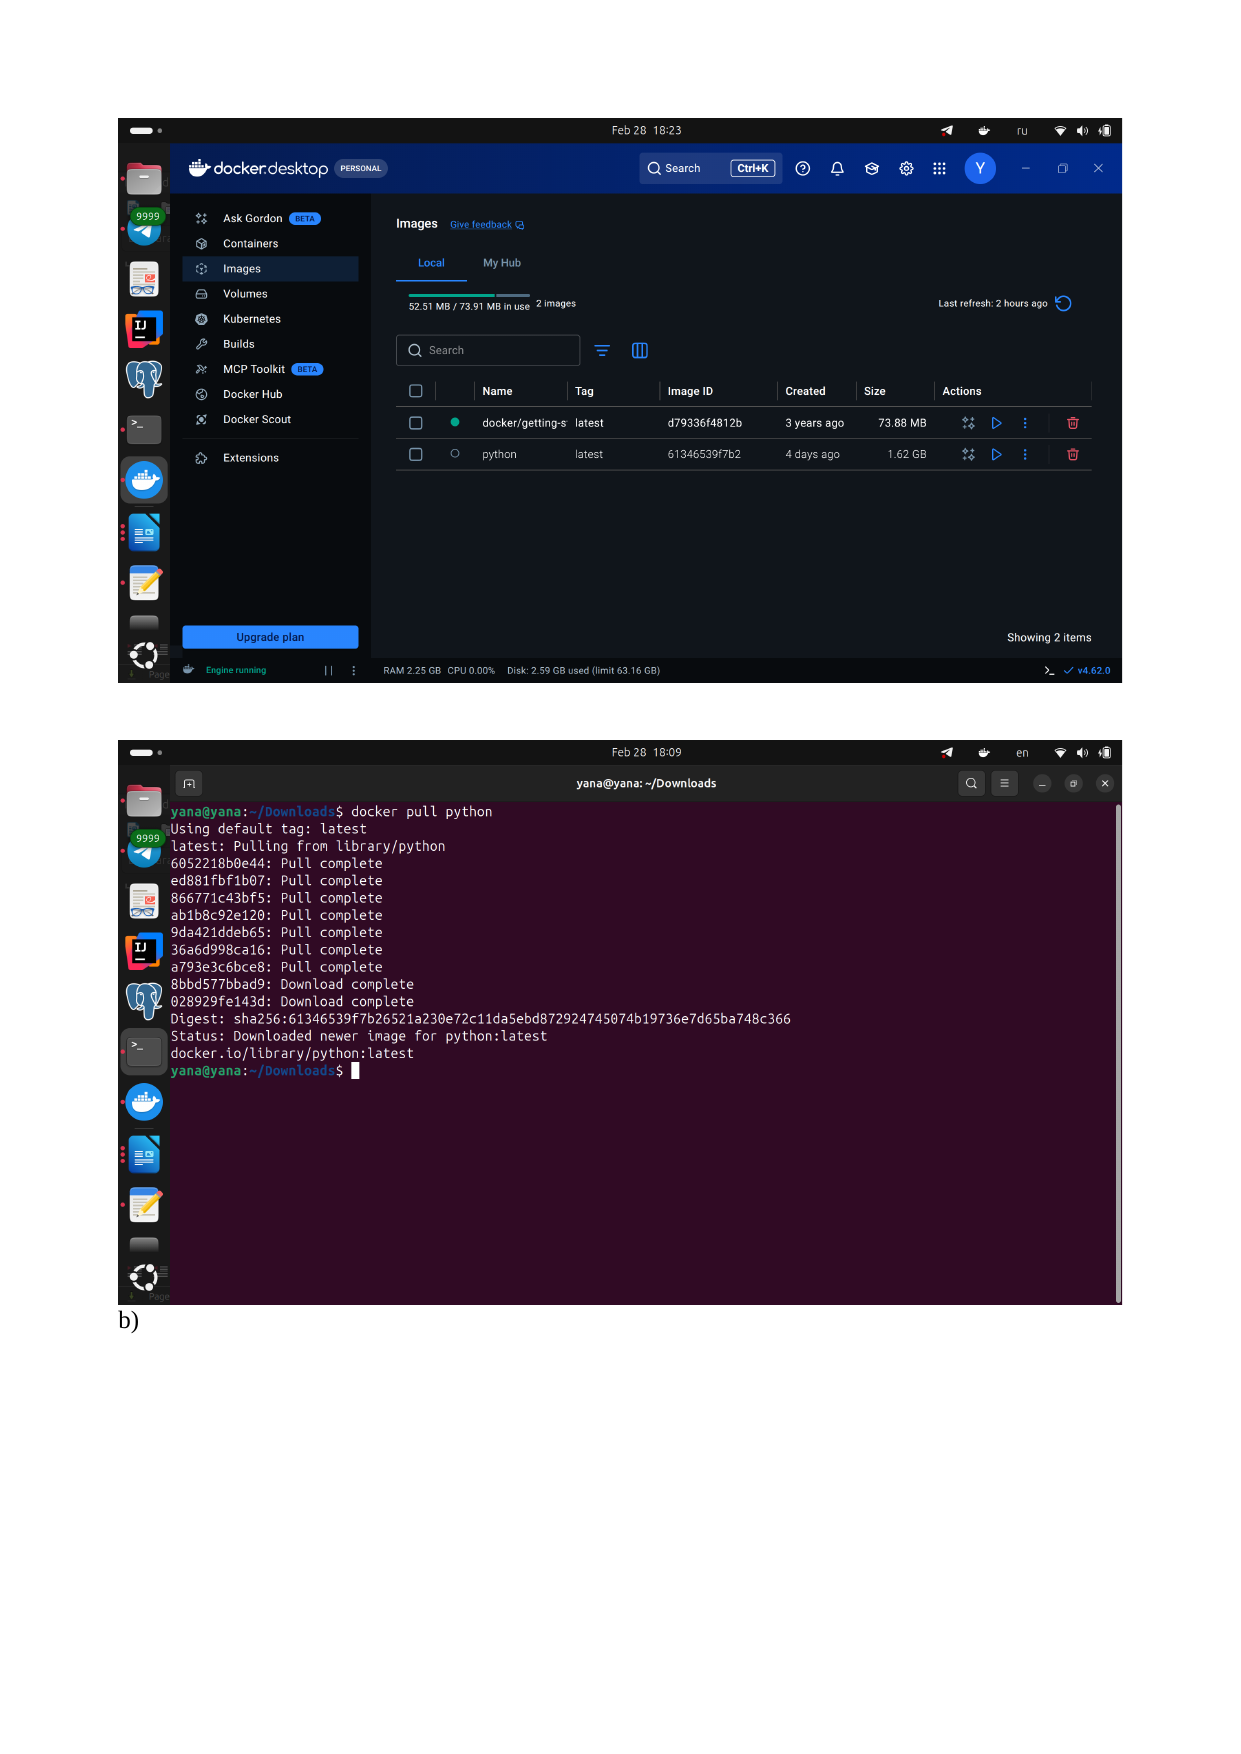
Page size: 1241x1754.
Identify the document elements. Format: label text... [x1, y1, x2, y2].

picture [118, 740, 1123, 1305]
picture [118, 118, 1123, 683]
text b) [118, 1305, 1122, 1334]
